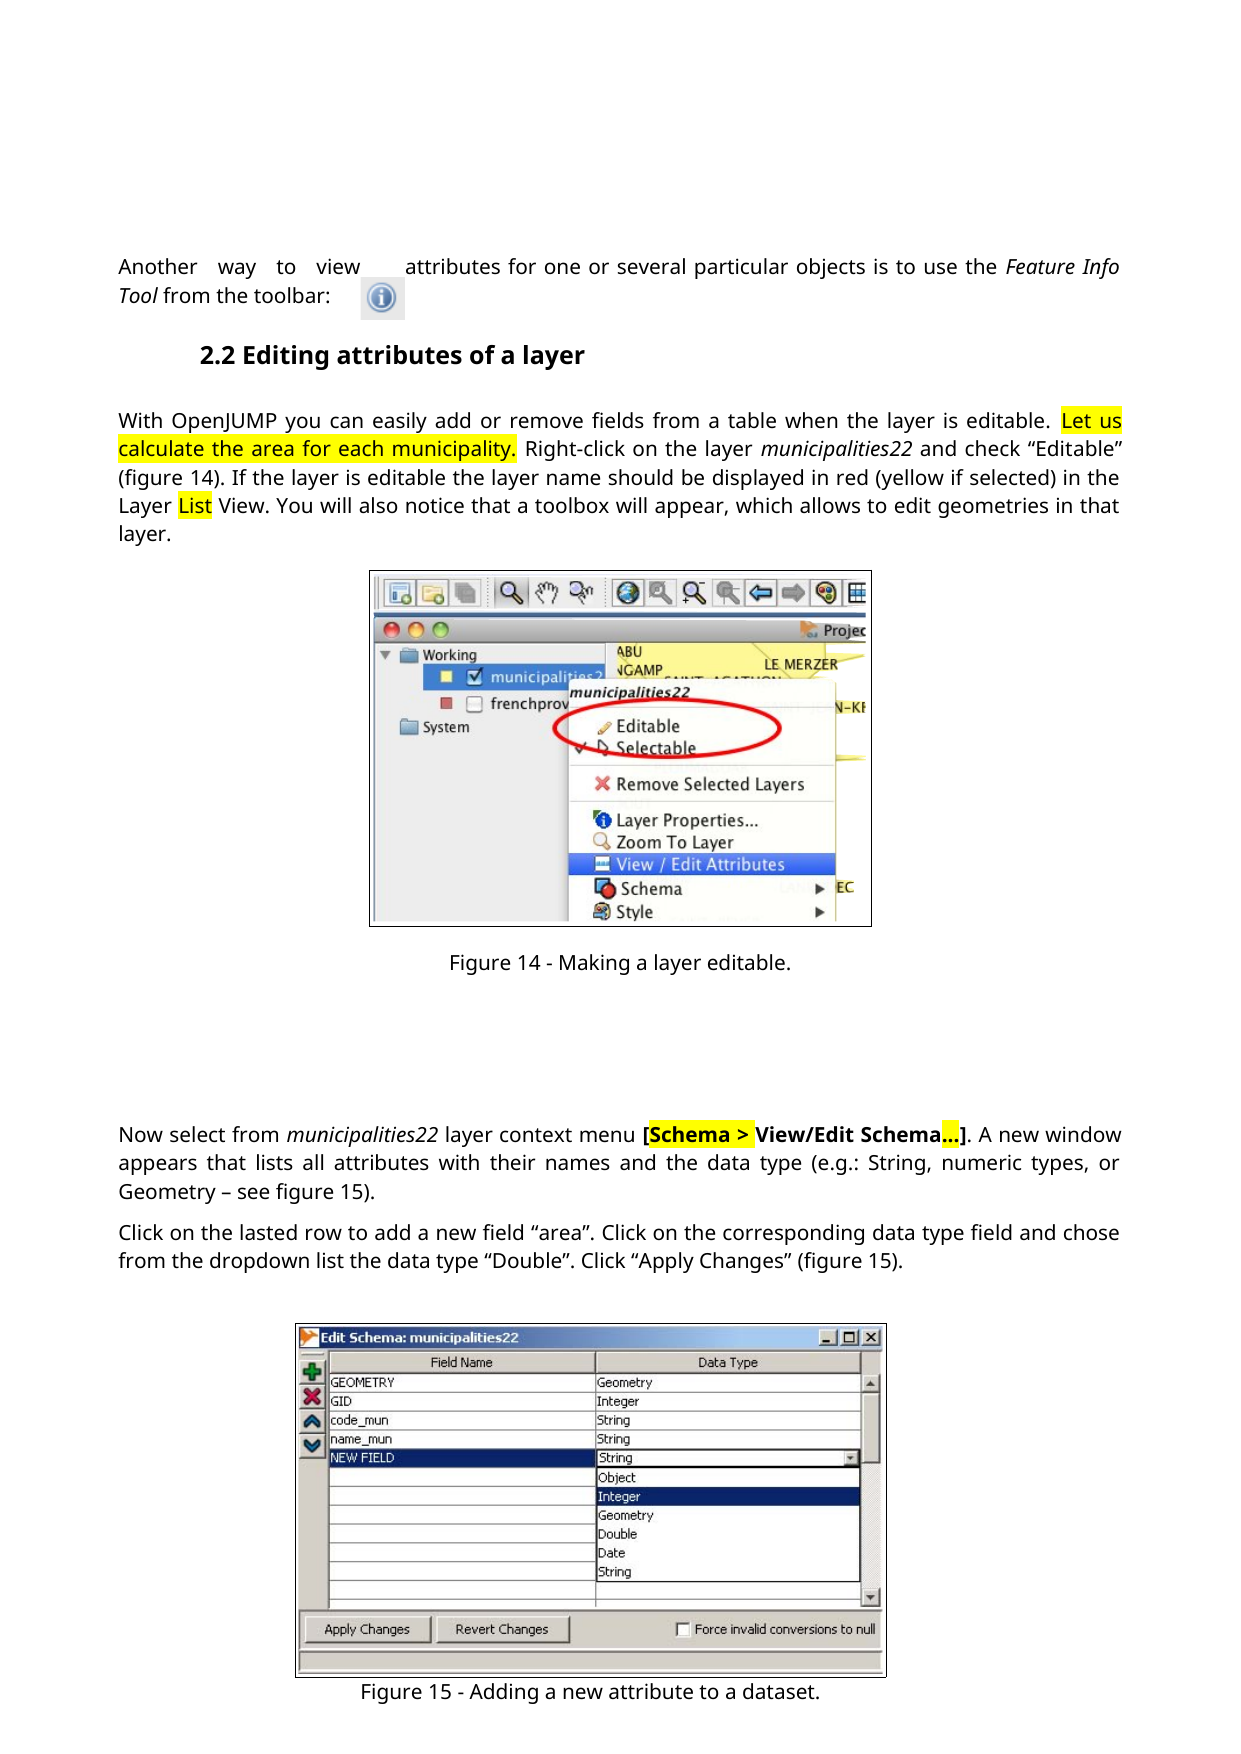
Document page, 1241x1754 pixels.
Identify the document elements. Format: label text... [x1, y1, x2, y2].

text Figure 15 - Adding a new attribute to a dataset. [295, 1678, 886, 1706]
text Another way to view attributes for one or several particular objects is to use the Feature Info Tool from the toolbar: [118, 252, 1122, 309]
text Click on the lasted row to add a new field “area”. Click on the corresponding data type field and chose from the dropdown list the data type “Double”. Click “Apply Changes” (figure 15). [118, 1218, 1122, 1275]
text [385, 635, 855, 926]
list Editing attributes of a layer [193, 338, 1122, 372]
picture [360, 277, 405, 320]
text Now select from municipalities22 layer context menu [Schema > View/Edit Schema...]. A new window appears that lists all attributes with their names and the data type (e.g.: String, numeric types, or Geometry – see figure 15). [118, 1120, 1122, 1205]
text With OpenJUMP you can easily add or remove fields from a table when the layer is editable. Let us calculate the area for each municipality. Right-click on the layer municipalities22 and check “Editable” (figure 14). If the layer is editable the layer name should be displayed in red (yellow if selected) in the Layer List View. You will also notice that a toolbox will appear, which allows to edit geometries in that layer. [118, 406, 1122, 548]
picture [413, 613, 868, 924]
text Figure 14 - Making a layer editable. [385, 927, 855, 977]
picture [298, 1326, 883, 1674]
text Figure 15 - Adding a new attribute to a dataset. [296, 1324, 886, 1677]
